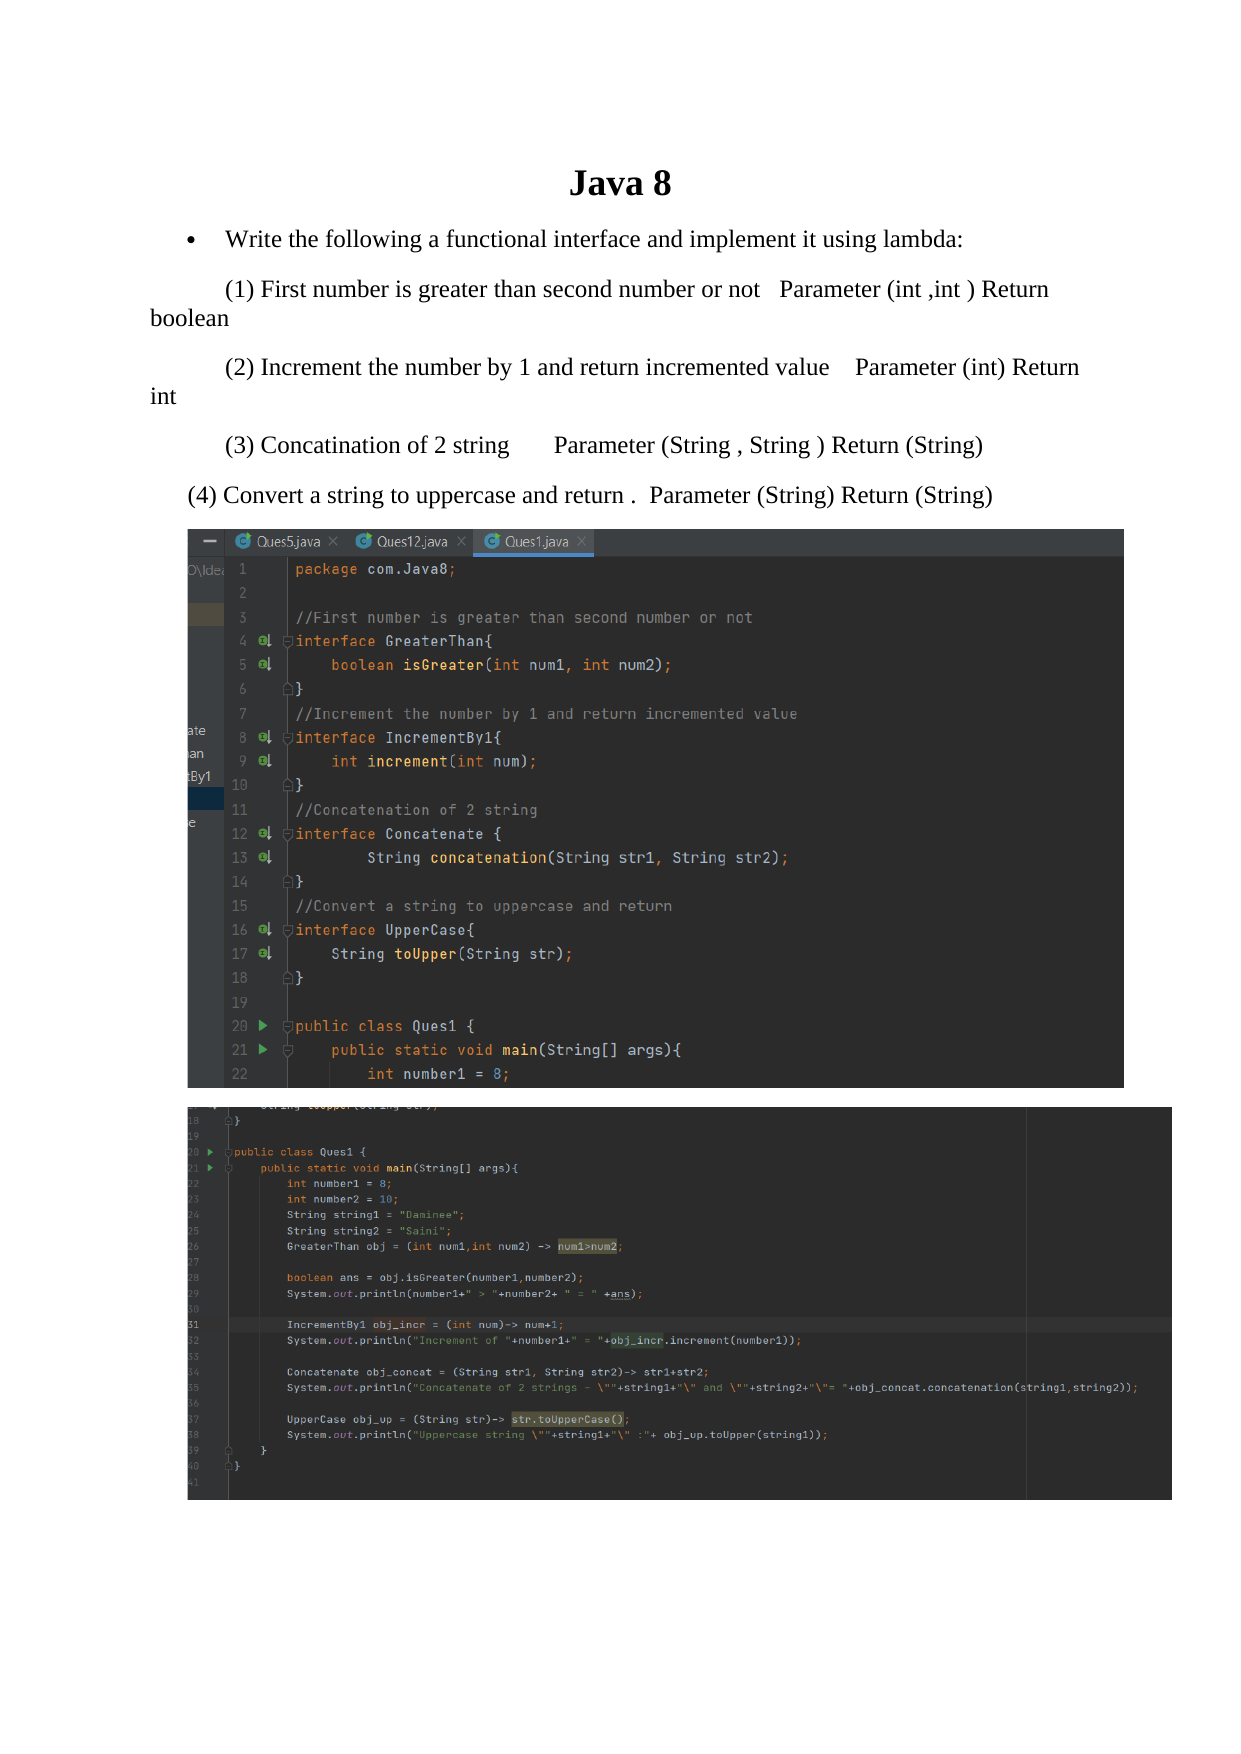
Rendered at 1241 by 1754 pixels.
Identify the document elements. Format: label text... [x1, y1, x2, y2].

text (3) Concatination of 2 string Parameter (String , String ) Return (String) [150, 431, 1090, 459]
text (2) Increment the number by 1 and return incremented value Parameter (int) Return int [150, 352, 1090, 410]
text (4) Convert a string to uppercase and return . Parameter (String) Return (String) [150, 480, 1090, 509]
picture [187, 1107, 1172, 1500]
picture [187, 529, 791, 1088]
text Java 8 [150, 160, 1090, 203]
text (1) First number is greater than second number or not Parameter (int ,int ) Return boolean [150, 274, 1090, 331]
list Write the following a functional interface and implement it using lambda: [187, 224, 1090, 253]
